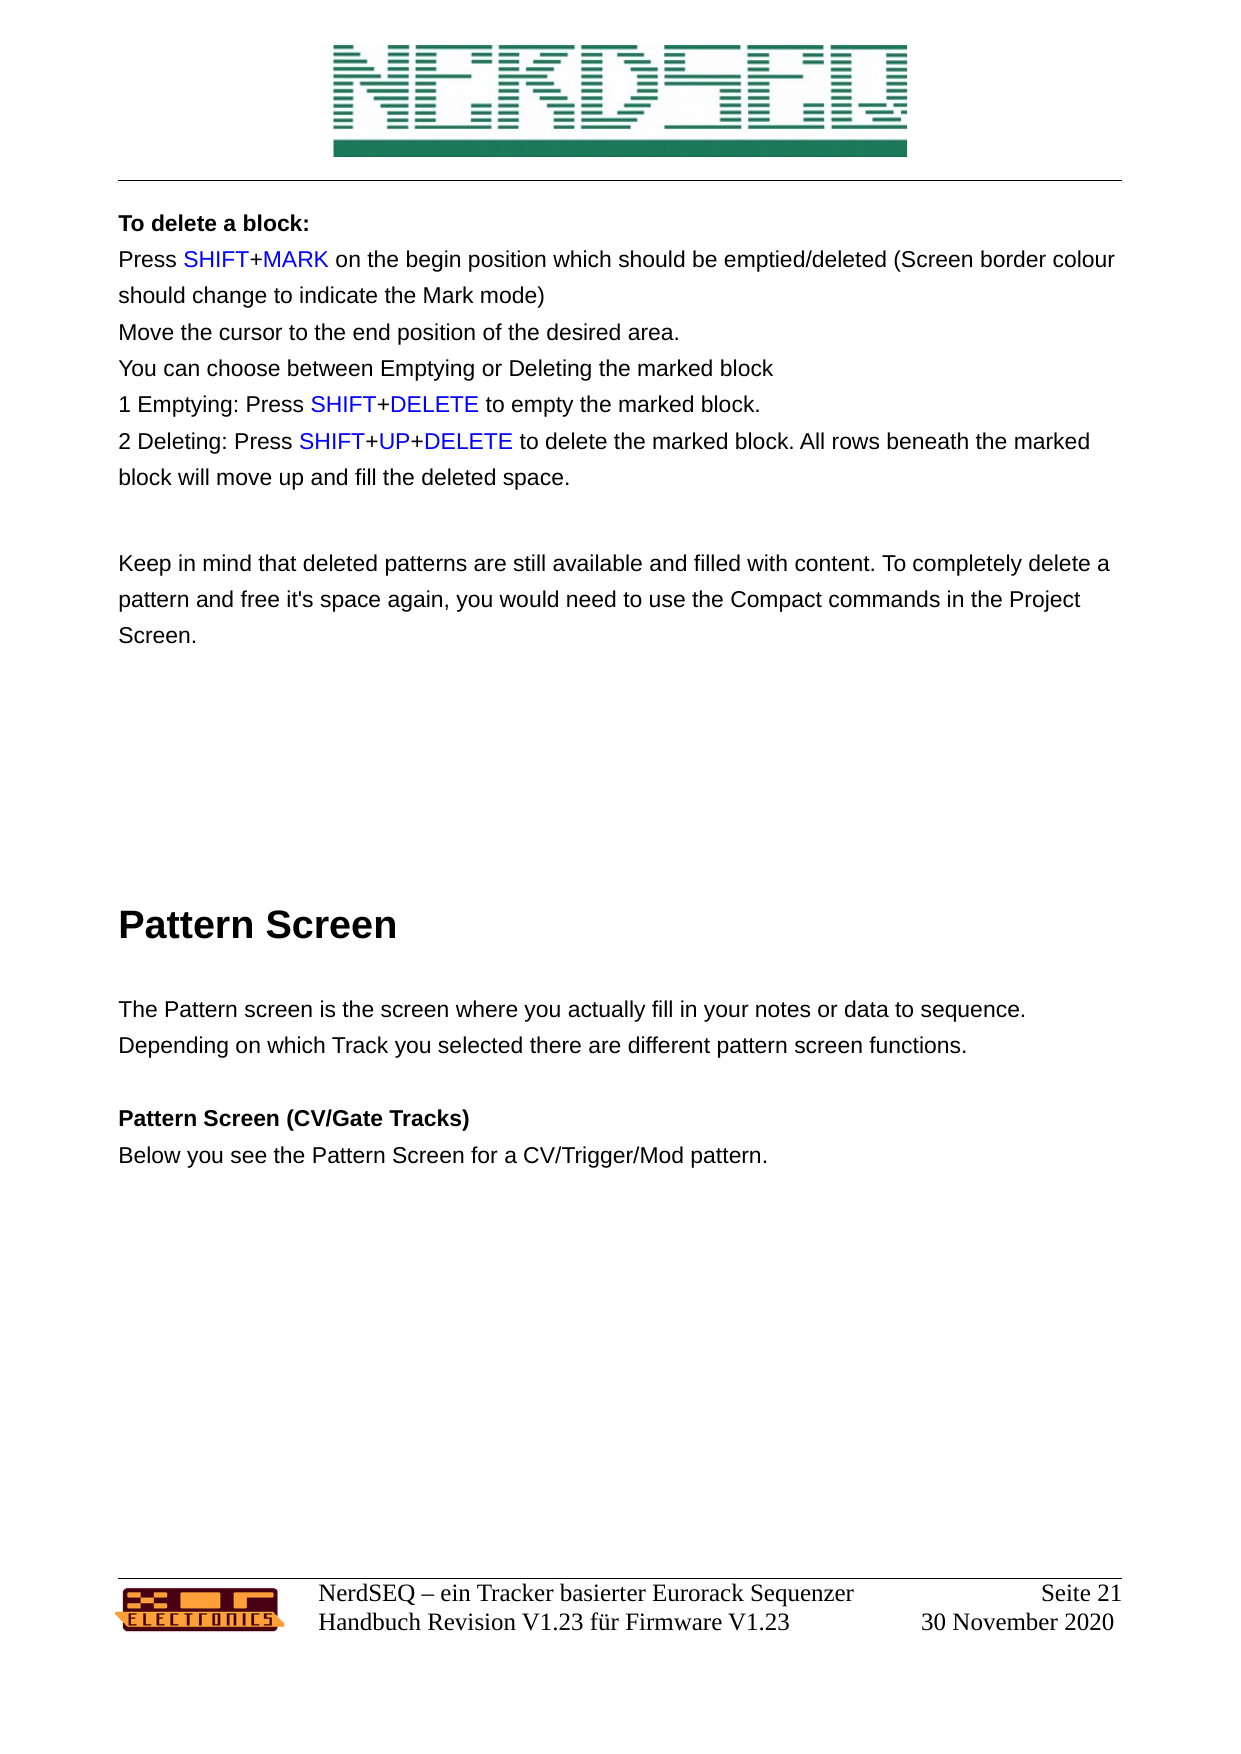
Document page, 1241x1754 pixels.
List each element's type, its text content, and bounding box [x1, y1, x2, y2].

subtitle Pattern Screen [118, 902, 1122, 947]
text Move the cursor to the end position of the desired area. [118, 319, 1122, 345]
text You can choose between Emptying or Deleting the marked block [118, 355, 1122, 381]
text 2 Deleting: Press SHIFT+UP+DELETE to delete the marked block. All rows beneath the marked block will move up and fill the deleted space. [118, 428, 1122, 490]
text Keep in mind that deleted patterns are still available and filled with content. To completely delete a pattern and free it's space again, you would need to use the Compact commands in the Project Screen. [118, 549, 1122, 648]
text Below you see the Pattern Screen for a CV/Trigger/Mod pattern. [118, 1142, 1122, 1168]
text Pattern Screen (CV/Gate Tracks) [118, 1105, 1122, 1132]
text To delete a block: [118, 209, 1122, 236]
picture [333, 45, 908, 157]
picture [115, 1584, 285, 1634]
text 1 Emptying: Press SHIFT+DELETE to empty the marked block. [118, 391, 1122, 418]
text Press SHIFT+MARK on the begin position which should be emptied/deleted (Screen border colour should change to indicate the Mark mode) [118, 246, 1122, 309]
text The Pattern screen is the screen where you actually fill in your notes or data to sequence. Depending on which Track you selected there are different pattern screen functions. [118, 996, 1122, 1059]
